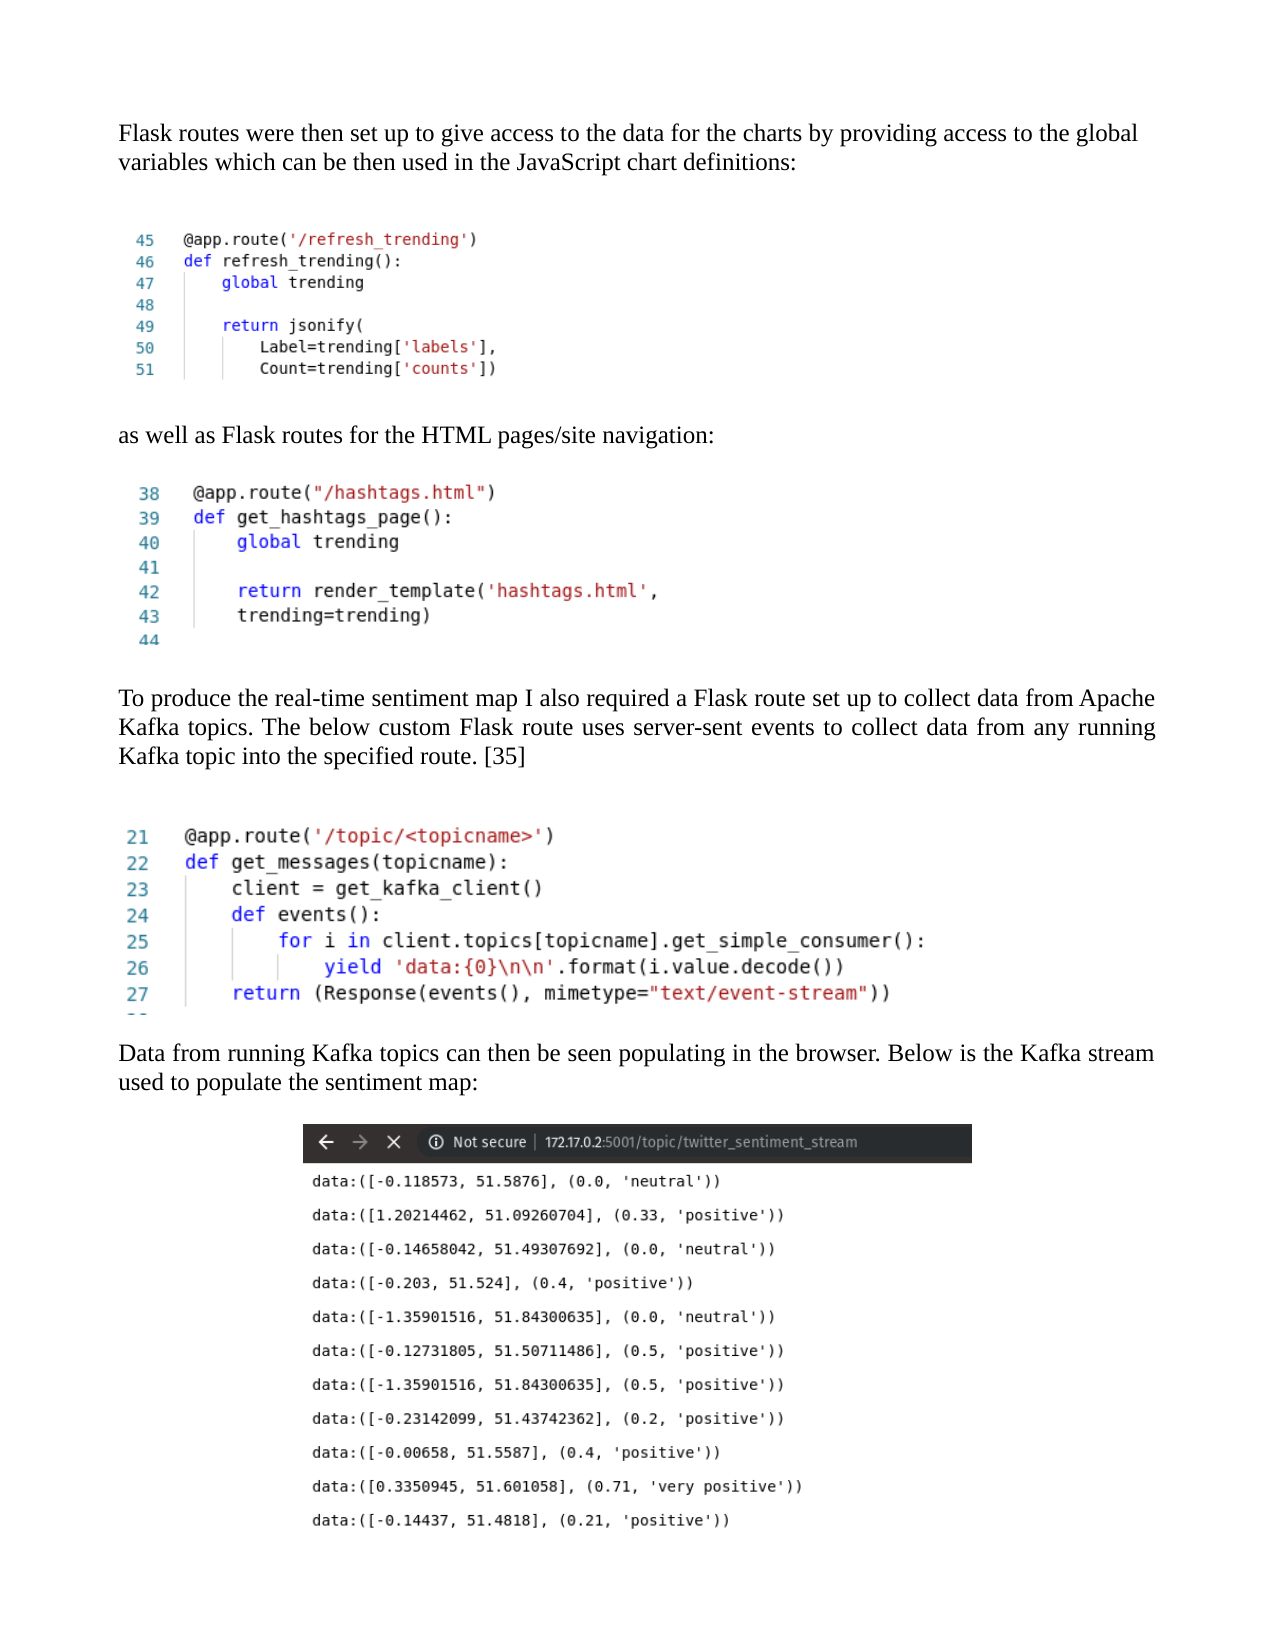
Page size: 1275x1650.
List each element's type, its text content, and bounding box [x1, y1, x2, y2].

text To produce the real-time sentiment map I also required a Flask route set up to collect data from Apache Kafka topics. The below custom Flask route uses server-sent events to collect data from any running Kafka topic into the specified route. [35] [118, 683, 1157, 770]
text as well as Flask routes for the HTML pages/site navigation: [118, 420, 1157, 449]
text Flask routes were then set up to give access to the data for the charts by providing access to the global variables which can be then used in the JavaScript chart definitions: [118, 118, 1157, 176]
picture [303, 1124, 972, 1533]
text Data from running Kafka topics can then be seen populating in the browser. Below is the Kafka stream used to populate the sentiment map: [118, 1038, 1157, 1096]
picture [119, 477, 672, 645]
picture [115, 228, 514, 383]
picture [104, 822, 951, 1015]
